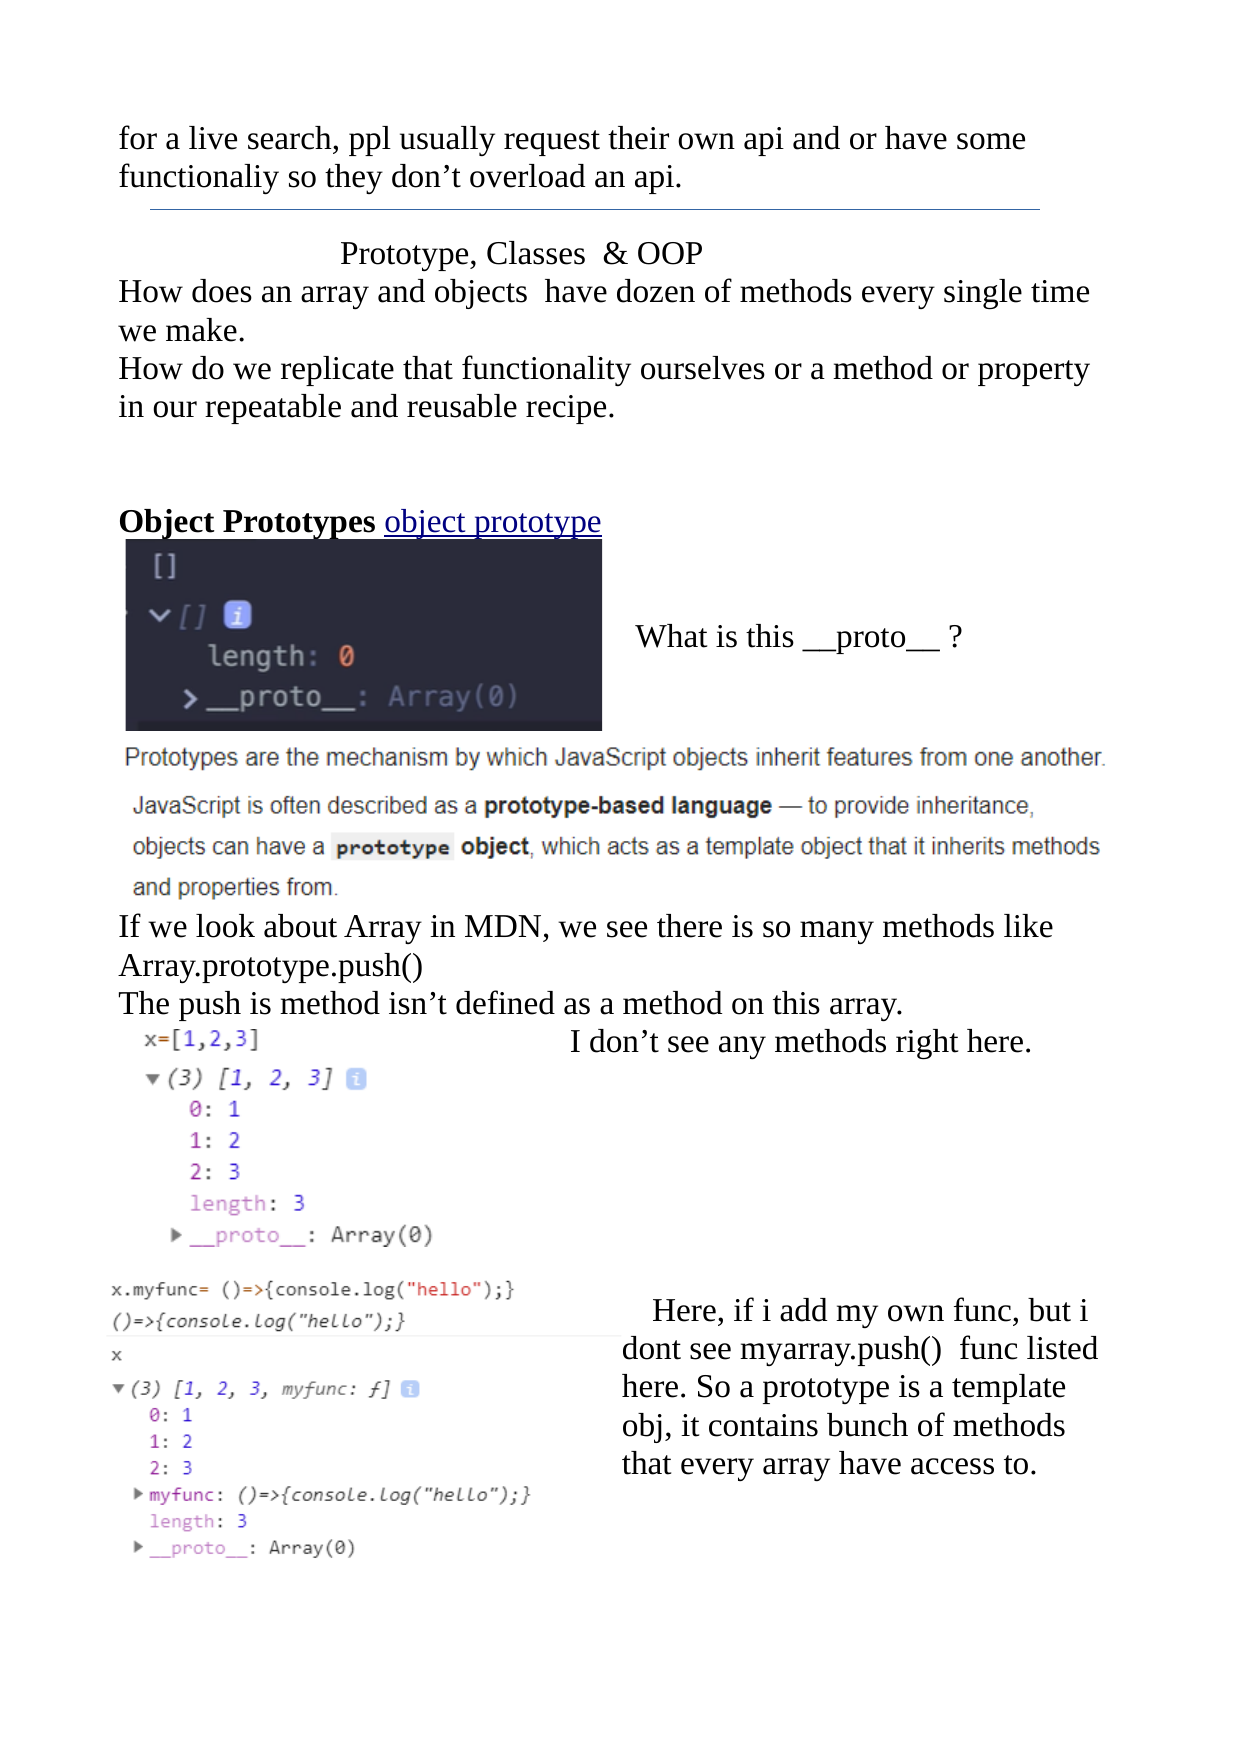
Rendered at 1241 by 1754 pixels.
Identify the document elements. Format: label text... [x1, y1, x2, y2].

text How do we replicate that functionality ourselves or a method or property in our repeatable and reusable recipe. [118, 348, 1122, 425]
text Here, if i add my own func, but i dont see myarray.push() func listed here. So a prototype is a template [622, 1290, 1122, 1405]
text How does an array and objects have dozen of methods every single time we make. [118, 271, 1122, 348]
picture [135, 1029, 539, 1247]
picture [118, 539, 1123, 781]
text Prototype, Classes & OOP [118, 233, 1122, 271]
text I don’t see any methods right here. [118, 1022, 1122, 1060]
text obj, it contains bunch of methods that every array have access to. [622, 1405, 1122, 1482]
text Array.prototype.push() [118, 945, 1122, 983]
text [118, 781, 1122, 789]
picture [118, 789, 1123, 907]
text What is this __proto__ ? [603, 616, 1122, 655]
text If we look about Array in MDN, we see there is so many methods like [118, 907, 1122, 945]
text The push is method isn’t defined as a method on this array. [118, 983, 1122, 1022]
text Object Prototypes object prototype [118, 501, 1122, 540]
text for a live search, ppl usually request their own api and or have some functionaliy so they don’t overload an api. [118, 118, 1122, 195]
picture [106, 1277, 622, 1562]
